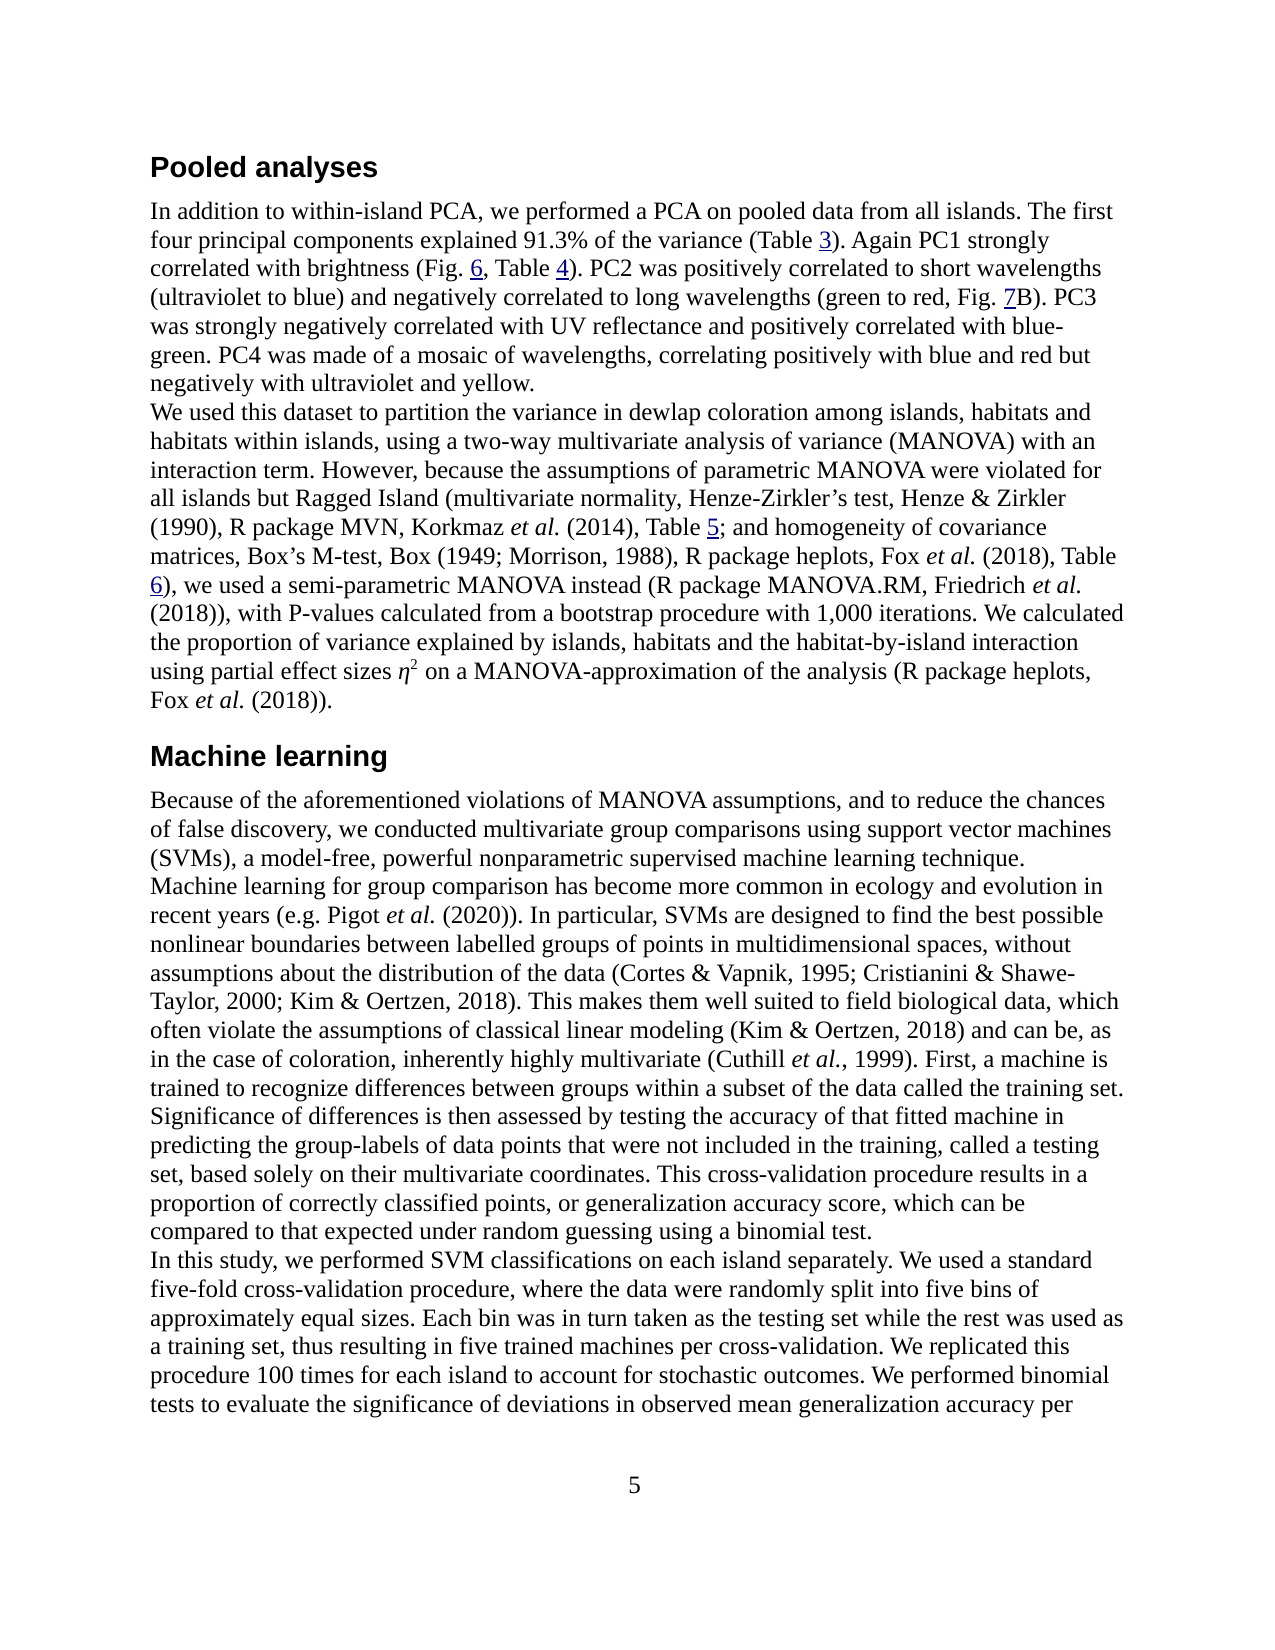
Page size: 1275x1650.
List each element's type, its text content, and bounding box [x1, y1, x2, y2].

text Because of the aforementioned violations of MANOVA assumptions, and to reduce the chances of false discovery, we conducted multivariate group comparisons using support vector machines (SVMs), a model-free, powerful nonparametric supervised machine learning technique. Machine learning for group comparison has become more common in ecology and evolution in recent years (e.g. Pigot et al. (2020)). In particular, SVMs are designed to find the best possible nonlinear boundaries between labelled groups of points in multidimensional spaces, without assumptions about the distribution of the data (Cortes & Vapnik, 1995; Cristianini & Shawe-Taylor, 2000; Kim & Oertzen, 2018). This makes them well suited to field biological data, which often violate the assumptions of classical linear modeling (Kim & Oertzen, 2018) and can be, as in the case of coloration, inherently highly multivariate (Cuthill et al., 1999). First, a machine is trained to recognize differences between groups within a subset of the data called the training set. Significance of differences is then assessed by testing the accuracy of that fitted machine in predicting the group-labels of data points that were not included in the training, called a testing set, based solely on their multivariate coordinates. This cross-validation procedure results in a proportion of correctly classified points, or generalization accuracy score, which can be compared to that expected under random guessing using a binomial test. In this study, we performed SVM classifications on each island separately. We used a standard five-fold cross-validation procedure, where the data were randomly split into five bins of approximately equal sizes. Each bin was in turn taken as the testing set while the rest was used as a training set, thus resulting in five trained machines per cross-validation. We replicated this procedure 100 times for each island to account for stochastic outcomes. We performed binomial tests to evaluate the significance of deviations in observed mean generalization accuracy per [150, 785, 1125, 1418]
subtitle Pooled analyses [150, 150, 1125, 183]
text In addition to within-island PCA, we performed a PCA on pooled data from all islands. The first four principal components explained 91.3% of the variance (Table 3). Again PC1 strongly correlated with brightness (Fig. 6, Table 4). PC2 was positively correlated to short wavelengths (ultraviolet to blue) and negatively correlated to long wavelengths (green to red, Fig. 7B). PC3 was strongly negatively correlated with UV reflectance and positively correlated with blue-green. PC4 was made of a mosaic of wavelengths, correlating positively with blue and red but negatively with ultraviolet and yellow. We used this dataset to partition the variance in dewlap coloration among islands, habitats and habitats within islands, using a two-way multivariate analysis of variance (MANOVA) with an interaction term. However, because the assumptions of parametric MANOVA were violated for all islands but Ragged Island (multivariate normality, Henze-Zirkler’s test, Henze & Zirkler (1990), R package MVN, Korkmaz et al. (2014), Table 5; and homogeneity of covariance matrices, Box’s M-test, Box (1949; Morrison, 1988), R package heplots, Fox et al. (2018), Table 6), we used a semi-parametric MANOVA instead (R package MANOVA.RM, Friedrich et al. (2018)), with P-values calculated from a bootstrap procedure with 1,000 iterations. We calculated the proportion of variance explained by islands, habitats and the habitat-by-island interaction using partial effect sizes on a MANOVA-approximation of the analysis (R package heplots, Fox et al. (2018)). [150, 196, 1125, 714]
subtitle Machine learning [150, 739, 1125, 773]
